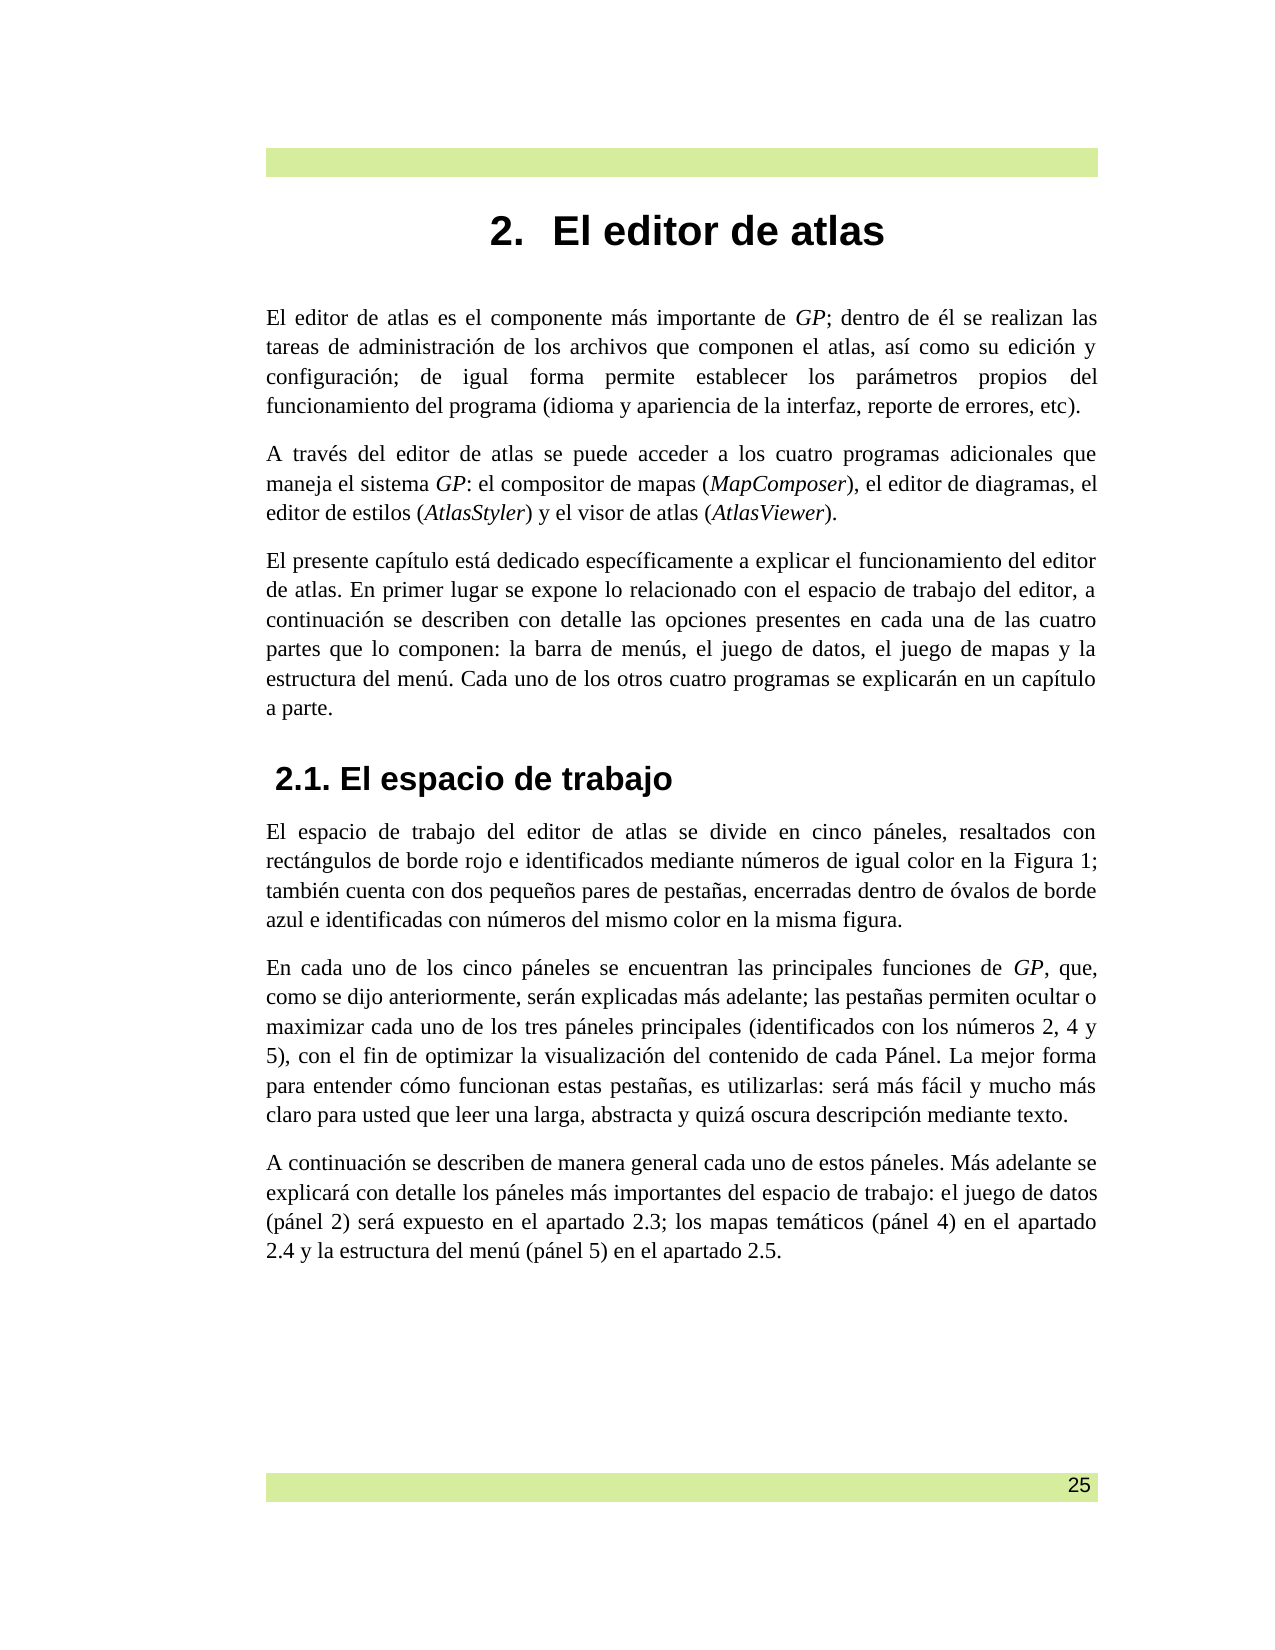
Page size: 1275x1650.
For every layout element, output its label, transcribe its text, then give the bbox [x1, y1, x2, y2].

text A través del editor de atlas se puede acceder a los cuatro programas adicionales que maneja el sistema GP: el compositor de mapas (MapComposer), el editor de diagramas, el editor de estilos (AtlasStyler) y el visor de atlas (AtlasViewer). [266, 438, 1098, 526]
subtitle El espacio de trabajo [266, 759, 1098, 797]
text El espacio de trabajo del editor de atlas se divide en cinco páneles, resaltados con rectángulos de borde rojo e identificados mediante números de igual color en la Figura 1; también cuenta con dos pequeños pares de pestañas, encerradas dentro de óvalos de borde azul e identificadas con números del mismo color en la misma figura. [266, 816, 1098, 933]
text En cada uno de los cinco páneles se encuentran las principales funciones de GP, que, como se dijo anteriormente, serán explicadas más adelante; las pestañas permiten ocultar o maximizar cada uno de los tres páneles principales (identificados con los números 2, 4 y 5), con el fin de optimizar la visualización del contenido de cada Pánel. La mejor forma para entender cómo funcionan estas pestañas, es utilizarlas: será más fácil y mucho más claro para usted que leer una larga, abstracta y quizá oscura descripción mediante texto. [266, 952, 1098, 1129]
subtitle El editor de atlas [266, 207, 1098, 254]
text El editor de atlas es el componente más importante de GP; dentro de él se realizan las tareas de administración de los archivos que componen el atlas, así como su edición y configuración; de igual forma permite establecer los parámetros propios del funcionamiento del programa (idioma y apariencia de la interfaz, reporte de errores, etc). [266, 302, 1098, 419]
text A continuación se describen de manera general cada uno de estos páneles. Más adelante se explicará con detalle los páneles más importantes del espacio de trabajo: el juego de datos (pánel 2) será expuesto en el apartado 2.3; los mapas temáticos (pánel 4) en el apartado 2.4 y la estructura del menú (pánel 5) en el apartado 2.5. [266, 1147, 1098, 1265]
text El presente capítulo está dedicado específicamente a explicar el funcionamiento del editor de atlas. En primer lugar se expone lo relacionado con el espacio de trabajo del editor, a continuación se describen con detalle las opciones presentes en cada una de las cuatro partes que lo componen: la barra de menús, el juego de datos, el juego de mapas y la estructura del menú. Cada uno de los otros cuatro programas se explicarán en un capítulo a parte. [266, 545, 1098, 722]
